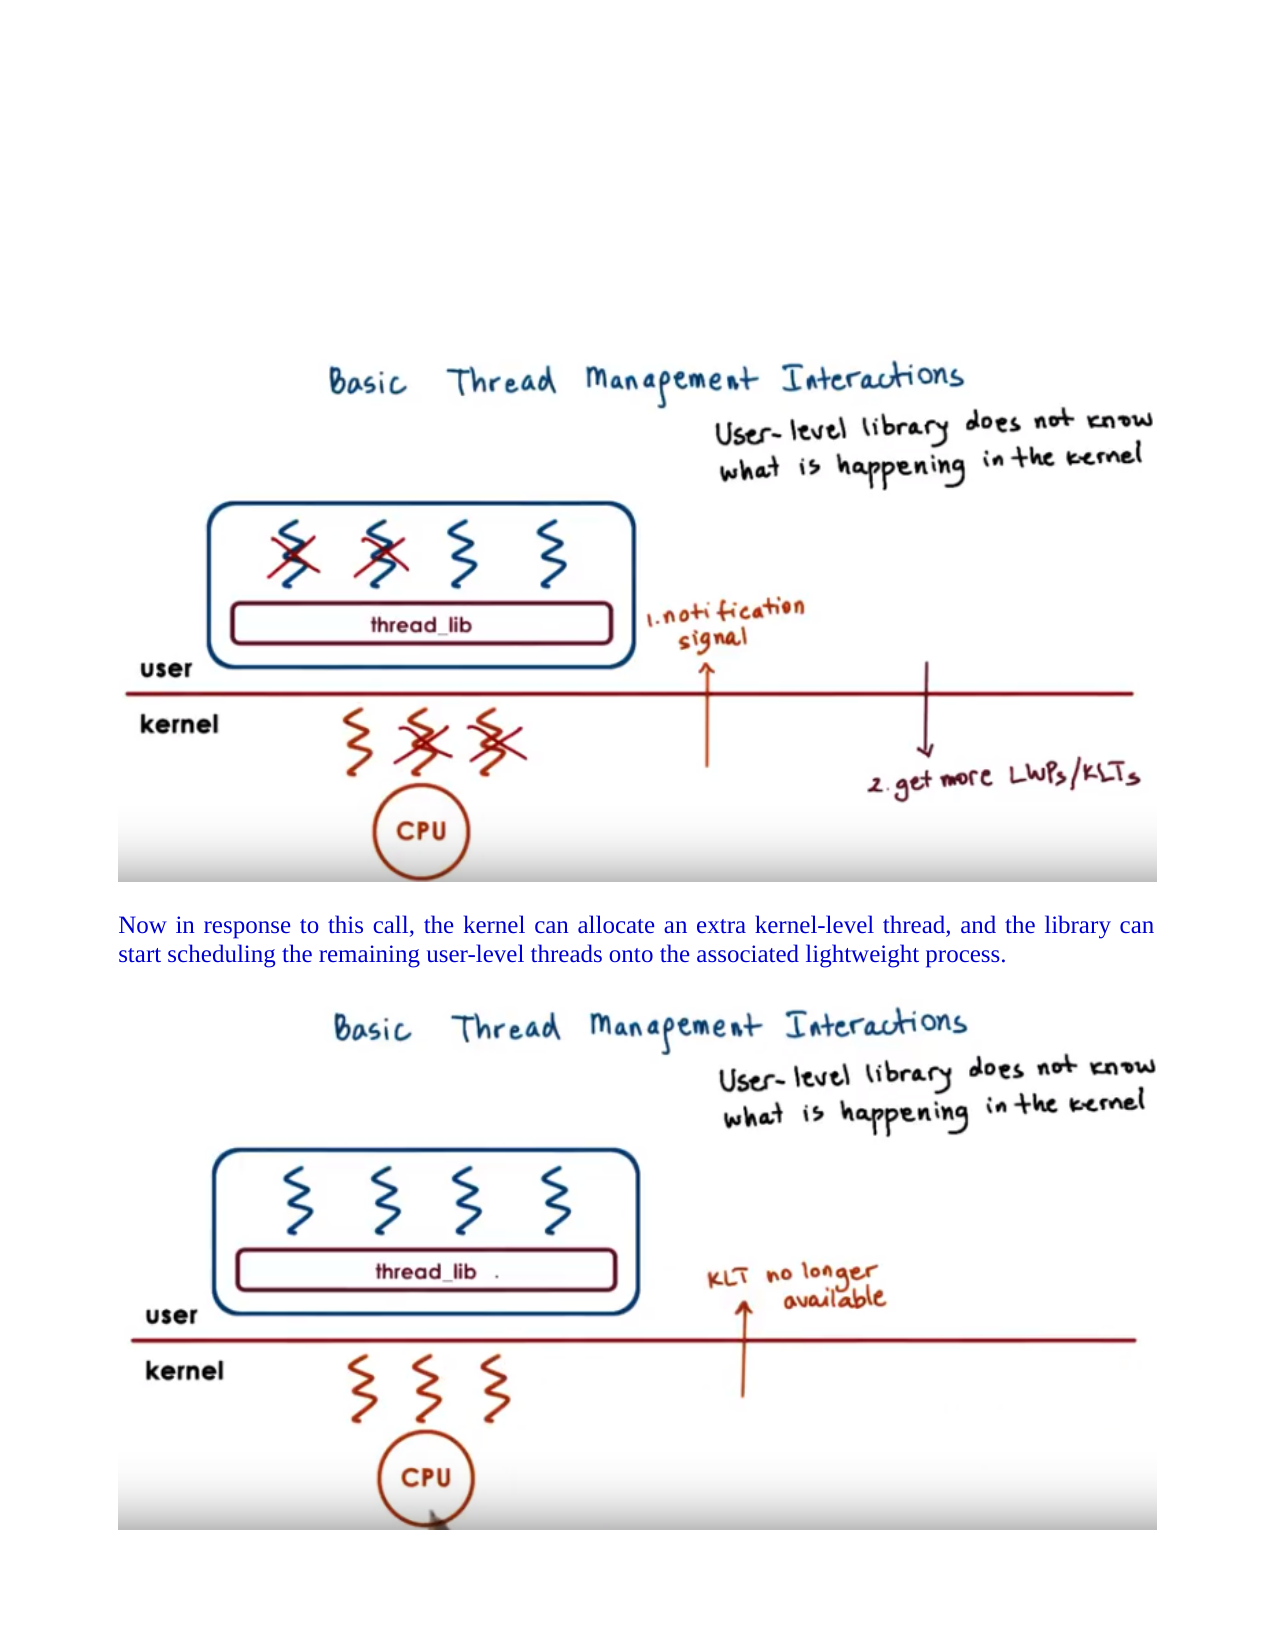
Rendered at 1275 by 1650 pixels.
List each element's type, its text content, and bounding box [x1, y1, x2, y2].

text Now in response to this call, the kernel can allocate an extra kernel-level thread, and the library can start scheduling the remaining user-level threads onto the associated lightweight process. [118, 911, 1157, 968]
picture [118, 348, 1157, 882]
picture [118, 996, 1157, 1530]
